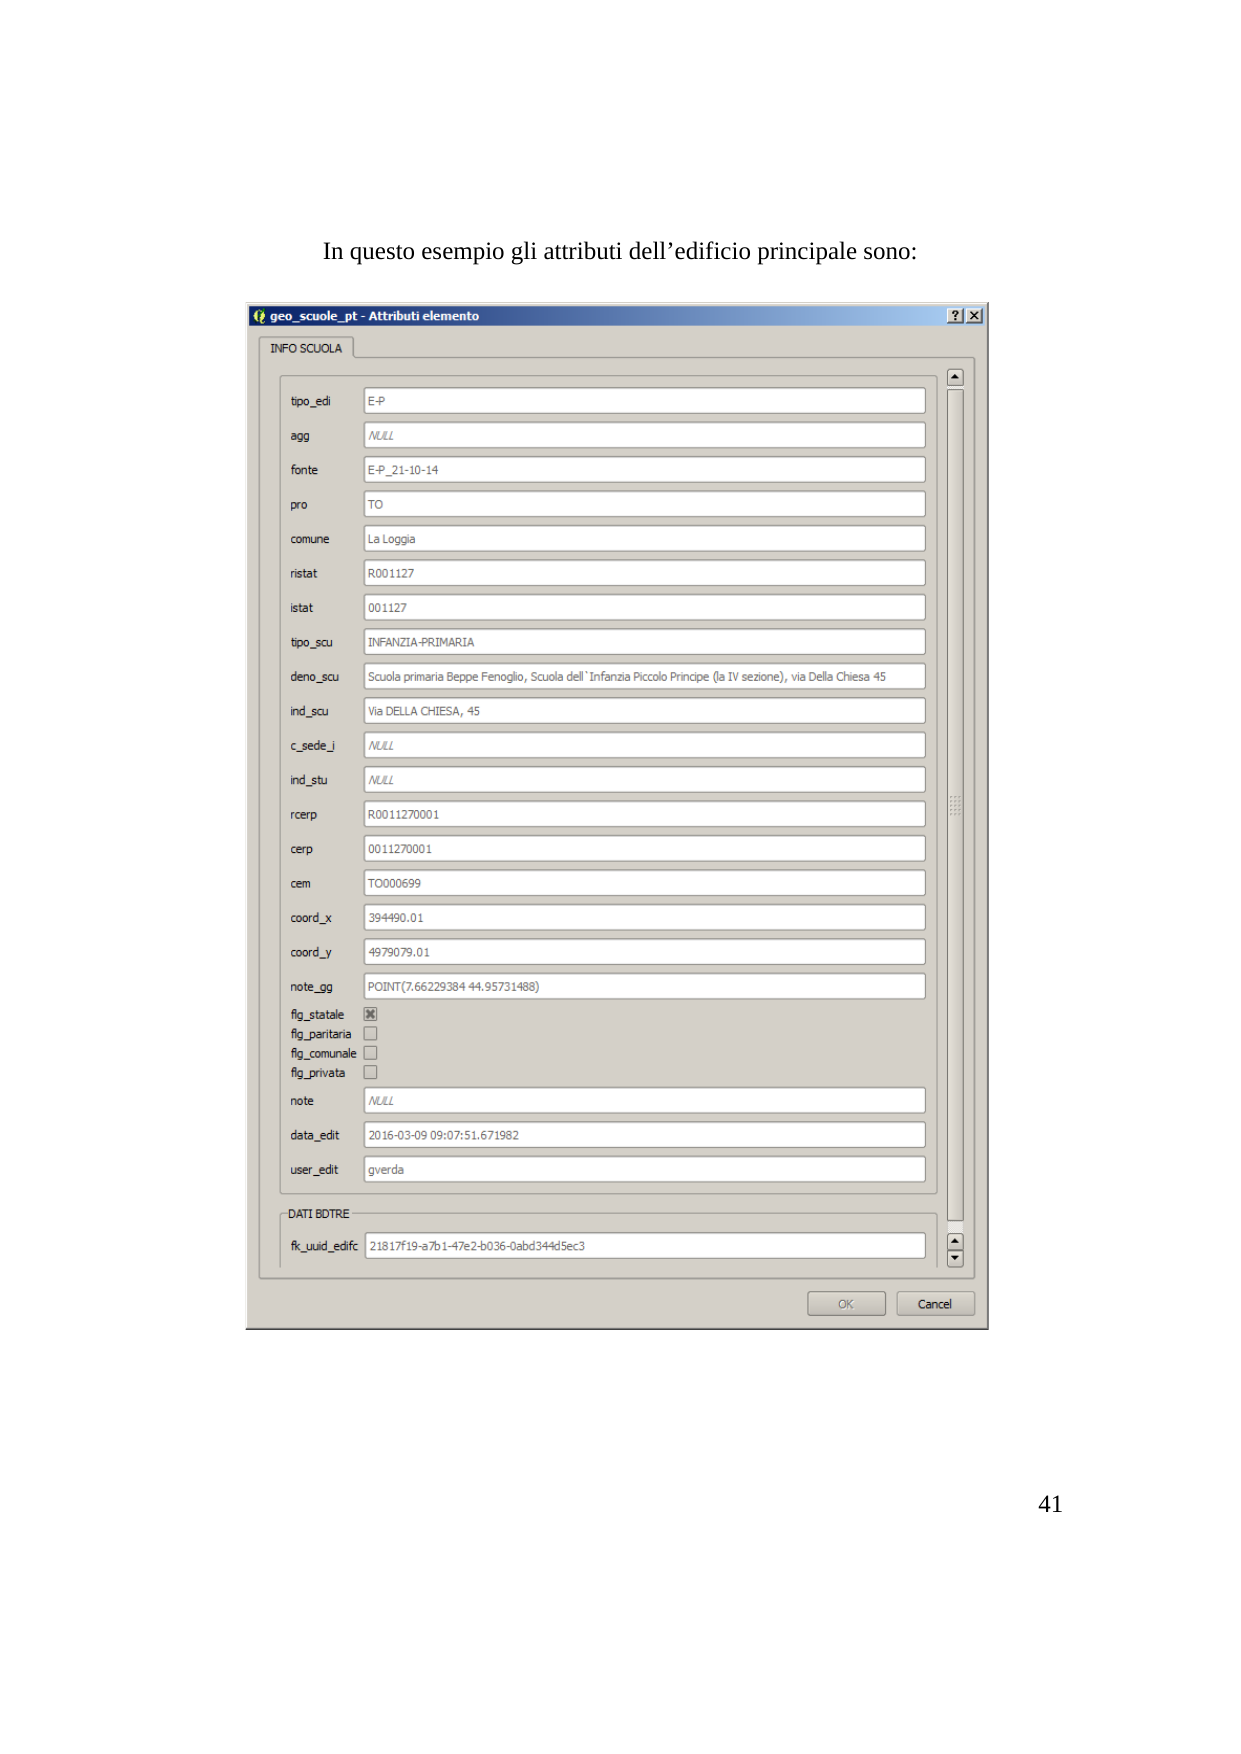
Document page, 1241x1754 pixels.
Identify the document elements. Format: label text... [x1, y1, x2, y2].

picture [245, 302, 989, 1330]
text In questo esempio gli attributi dell’edificio principale sono: [177, 236, 1063, 265]
